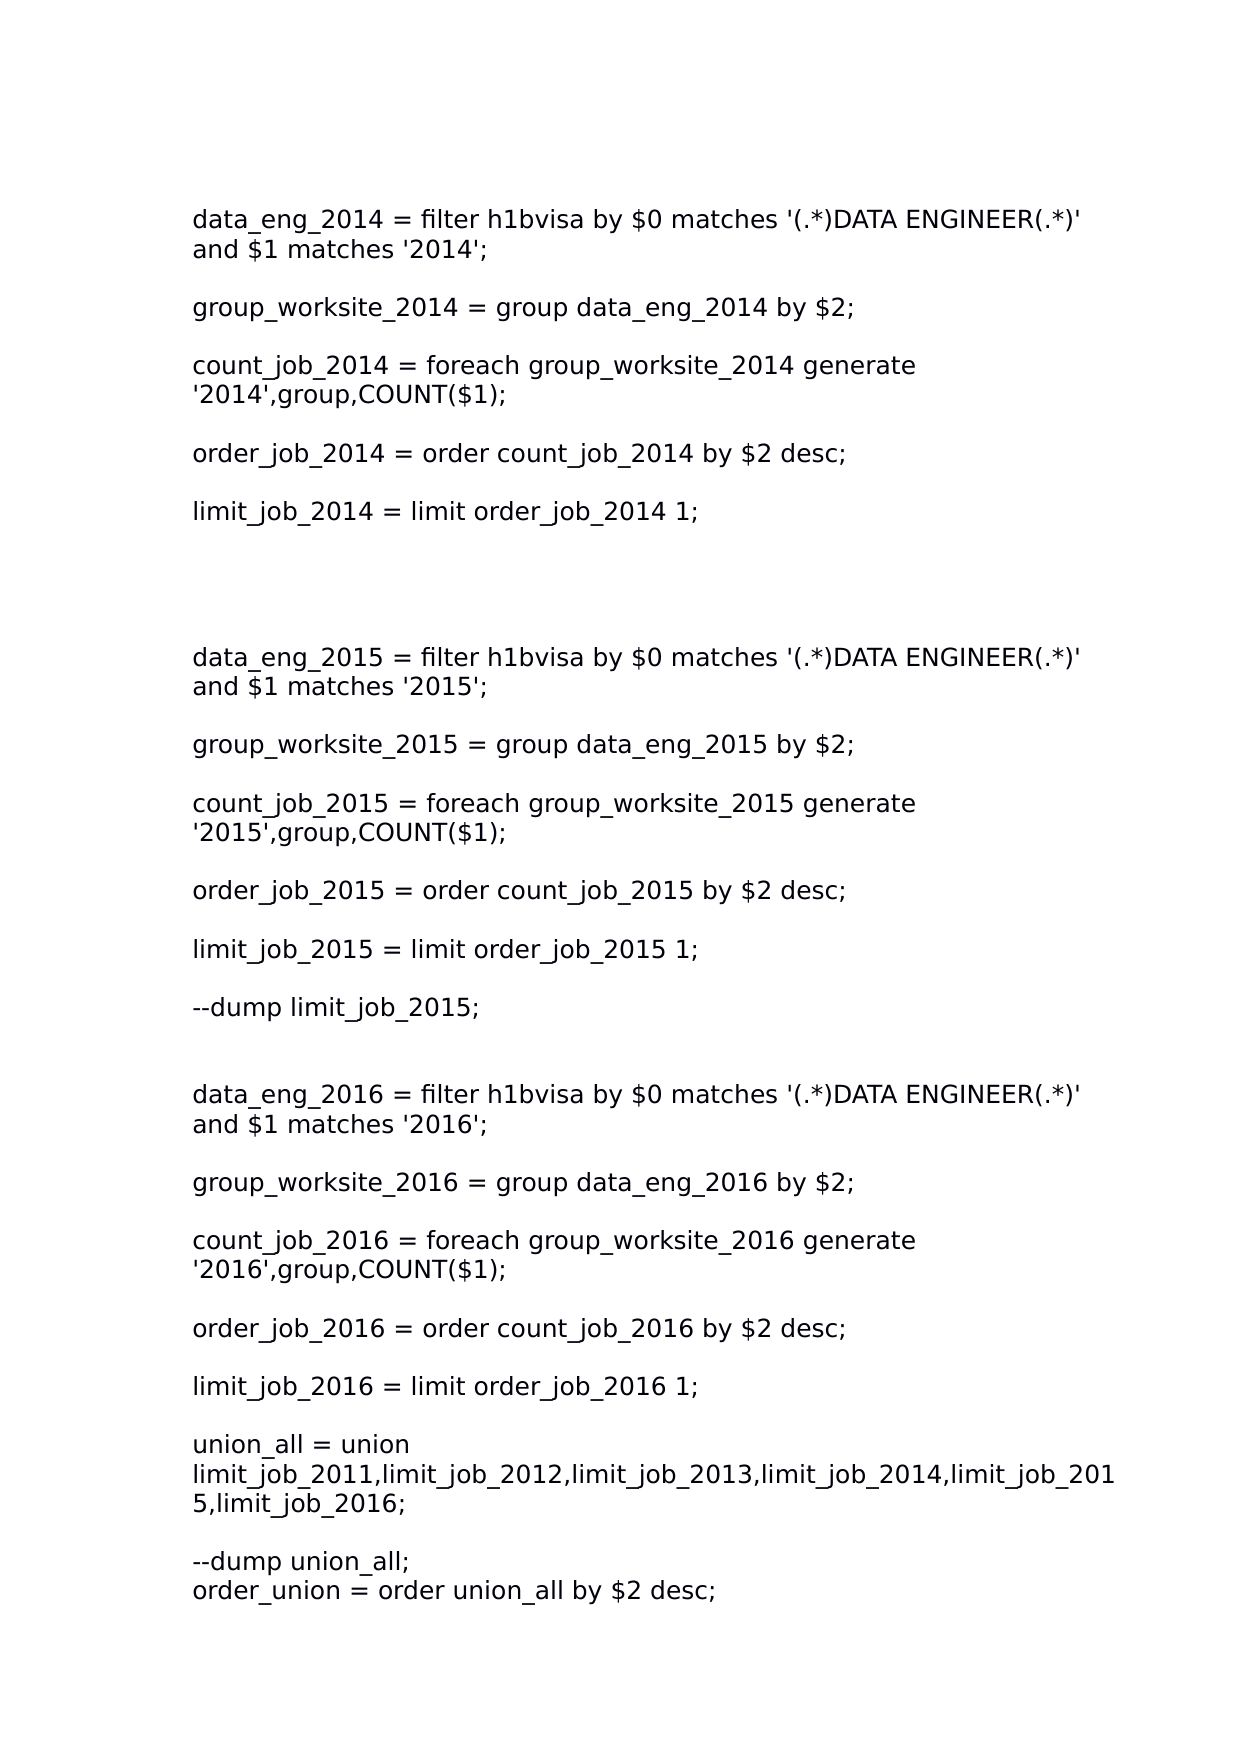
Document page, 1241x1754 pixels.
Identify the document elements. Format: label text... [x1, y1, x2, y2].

text --dump limit_job_2015; [192, 993, 1122, 1022]
text limit_job_2015 = limit order_job_2015 1; [192, 935, 1122, 964]
text limit_job_2014 = limit order_job_2014 1; [192, 497, 1122, 526]
text union_all = union limit_job_2011,limit_job_2012,limit_job_2013,limit_job_2014,limit_job_2015,limit_job_2016; [192, 1431, 1122, 1518]
text count_job_2014 = foreach group_worksite_2014 generate '2014',group,COUNT($1); [192, 351, 1122, 410]
text count_job_2015 = foreach group_worksite_2015 generate '2015',group,COUNT($1); [192, 789, 1122, 847]
text group_worksite_2014 = group data_eng_2014 by $2; [192, 293, 1122, 322]
text count_job_2016 = foreach group_worksite_2016 generate '2016',group,COUNT($1); [192, 1226, 1122, 1285]
text --dump union_all; [192, 1547, 1122, 1576]
text order_union = order union_all by $2 desc; [192, 1576, 1122, 1606]
text order_job_2016 = order count_job_2016 by $2 desc; [192, 1314, 1122, 1343]
text data_eng_2014 = filter h1bvisa by $0 matches '(.*)DATA ENGINEER(.*)' and $1 matches '2014'; [192, 206, 1122, 264]
text order_job_2015 = order count_job_2015 by $2 desc; [192, 876, 1122, 906]
text group_worksite_2015 = group data_eng_2015 by $2; [192, 731, 1122, 760]
text data_eng_2015 = filter h1bvisa by $0 matches '(.*)DATA ENGINEER(.*)' and $1 matches '2015'; [192, 643, 1122, 701]
text group_worksite_2016 = group data_eng_2016 by $2; [192, 1168, 1122, 1197]
text order_job_2014 = order count_job_2014 by $2 desc; [192, 439, 1122, 468]
text limit_job_2016 = limit order_job_2016 1; [192, 1372, 1122, 1401]
text data_eng_2016 = filter h1bvisa by $0 matches '(.*)DATA ENGINEER(.*)' and $1 matches '2016'; [192, 1081, 1122, 1139]
